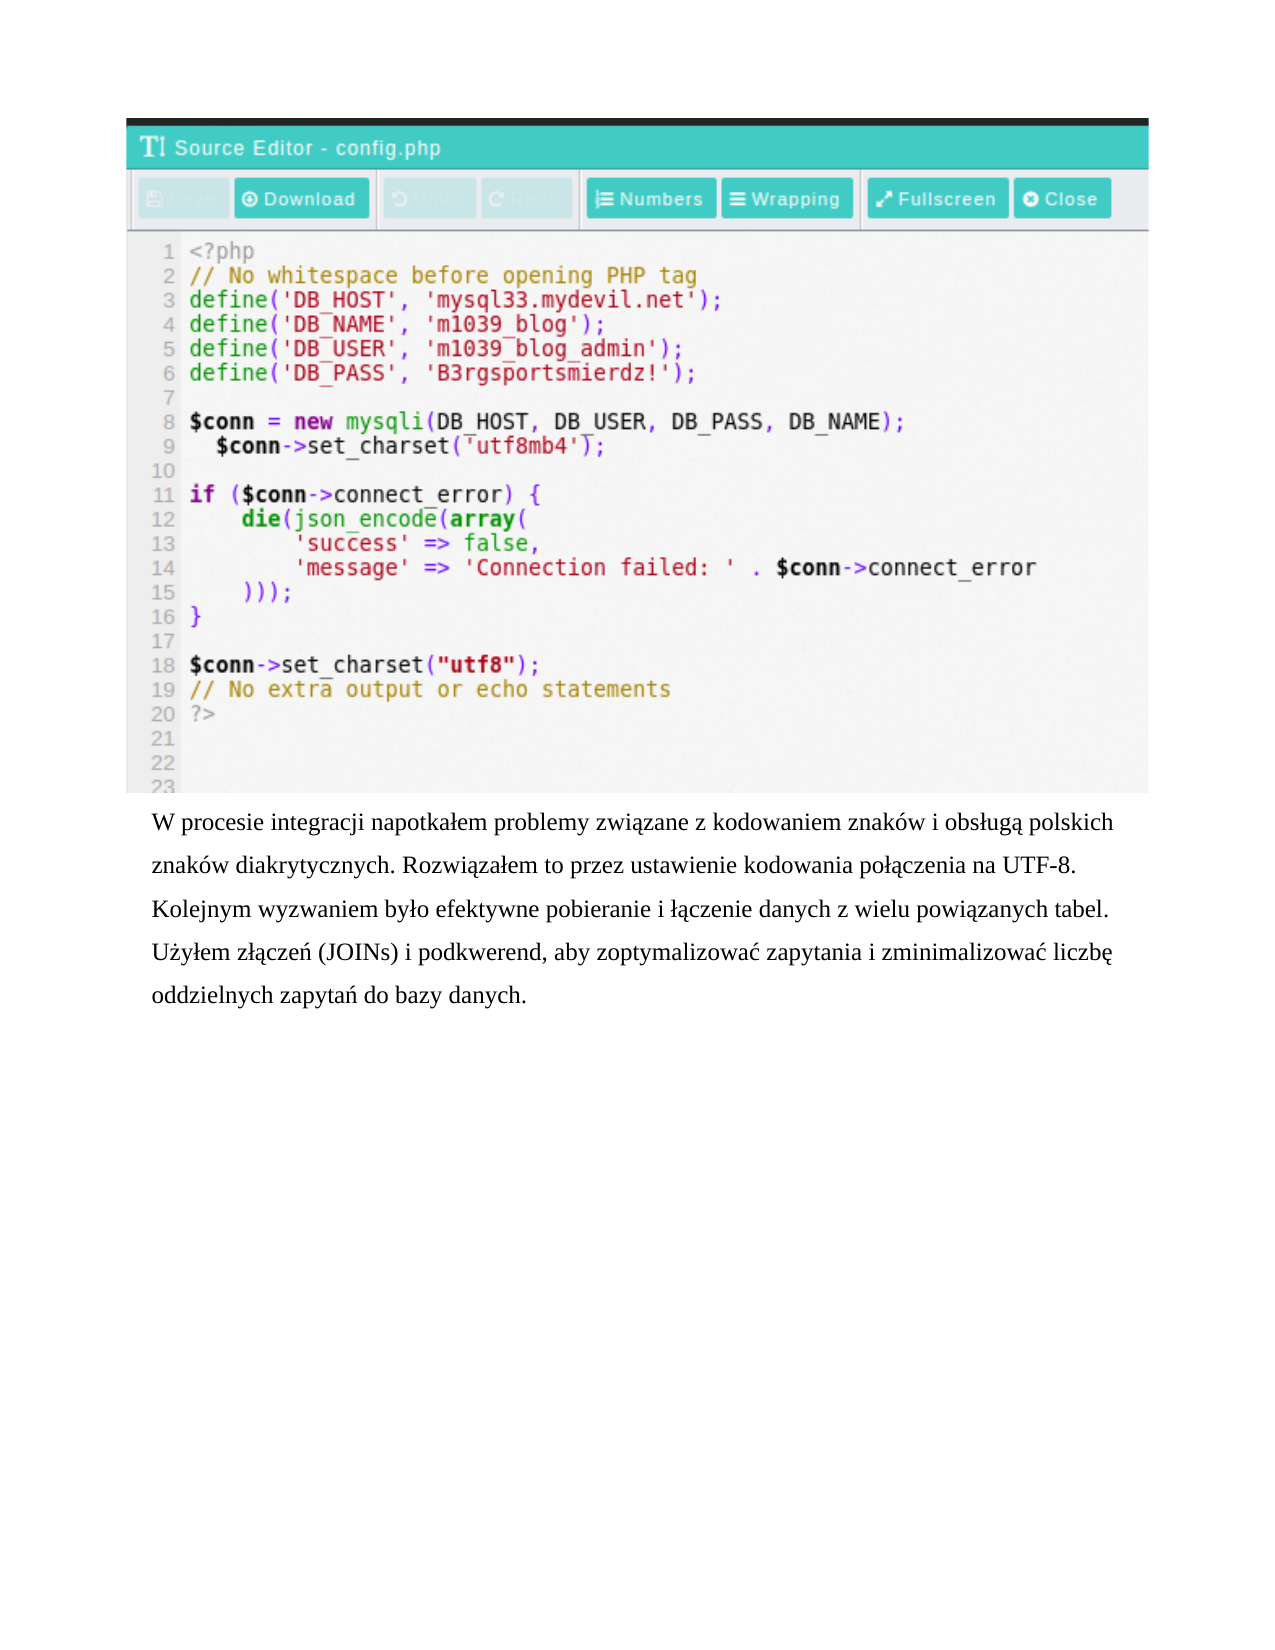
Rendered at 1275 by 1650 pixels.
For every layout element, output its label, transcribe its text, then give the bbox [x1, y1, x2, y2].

text W procesie integracji napotkałem problemy związane z kodowaniem znaków i obsługą polskich znaków diakrytycznych. Rozwiązałem to przez ustawienie kodowania połączenia na UTF-8. Kolejnym wyzwaniem było efektywne pobieranie i łączenie danych z wielu powiązanych tabel. Użyłem złączeń (JOINs) i podkwerend, aby zoptymalizować zapytania i zminimalizować liczbę oddzielnych zapytań do bazy danych. [151, 793, 1123, 1009]
picture [126, 118, 1149, 793]
